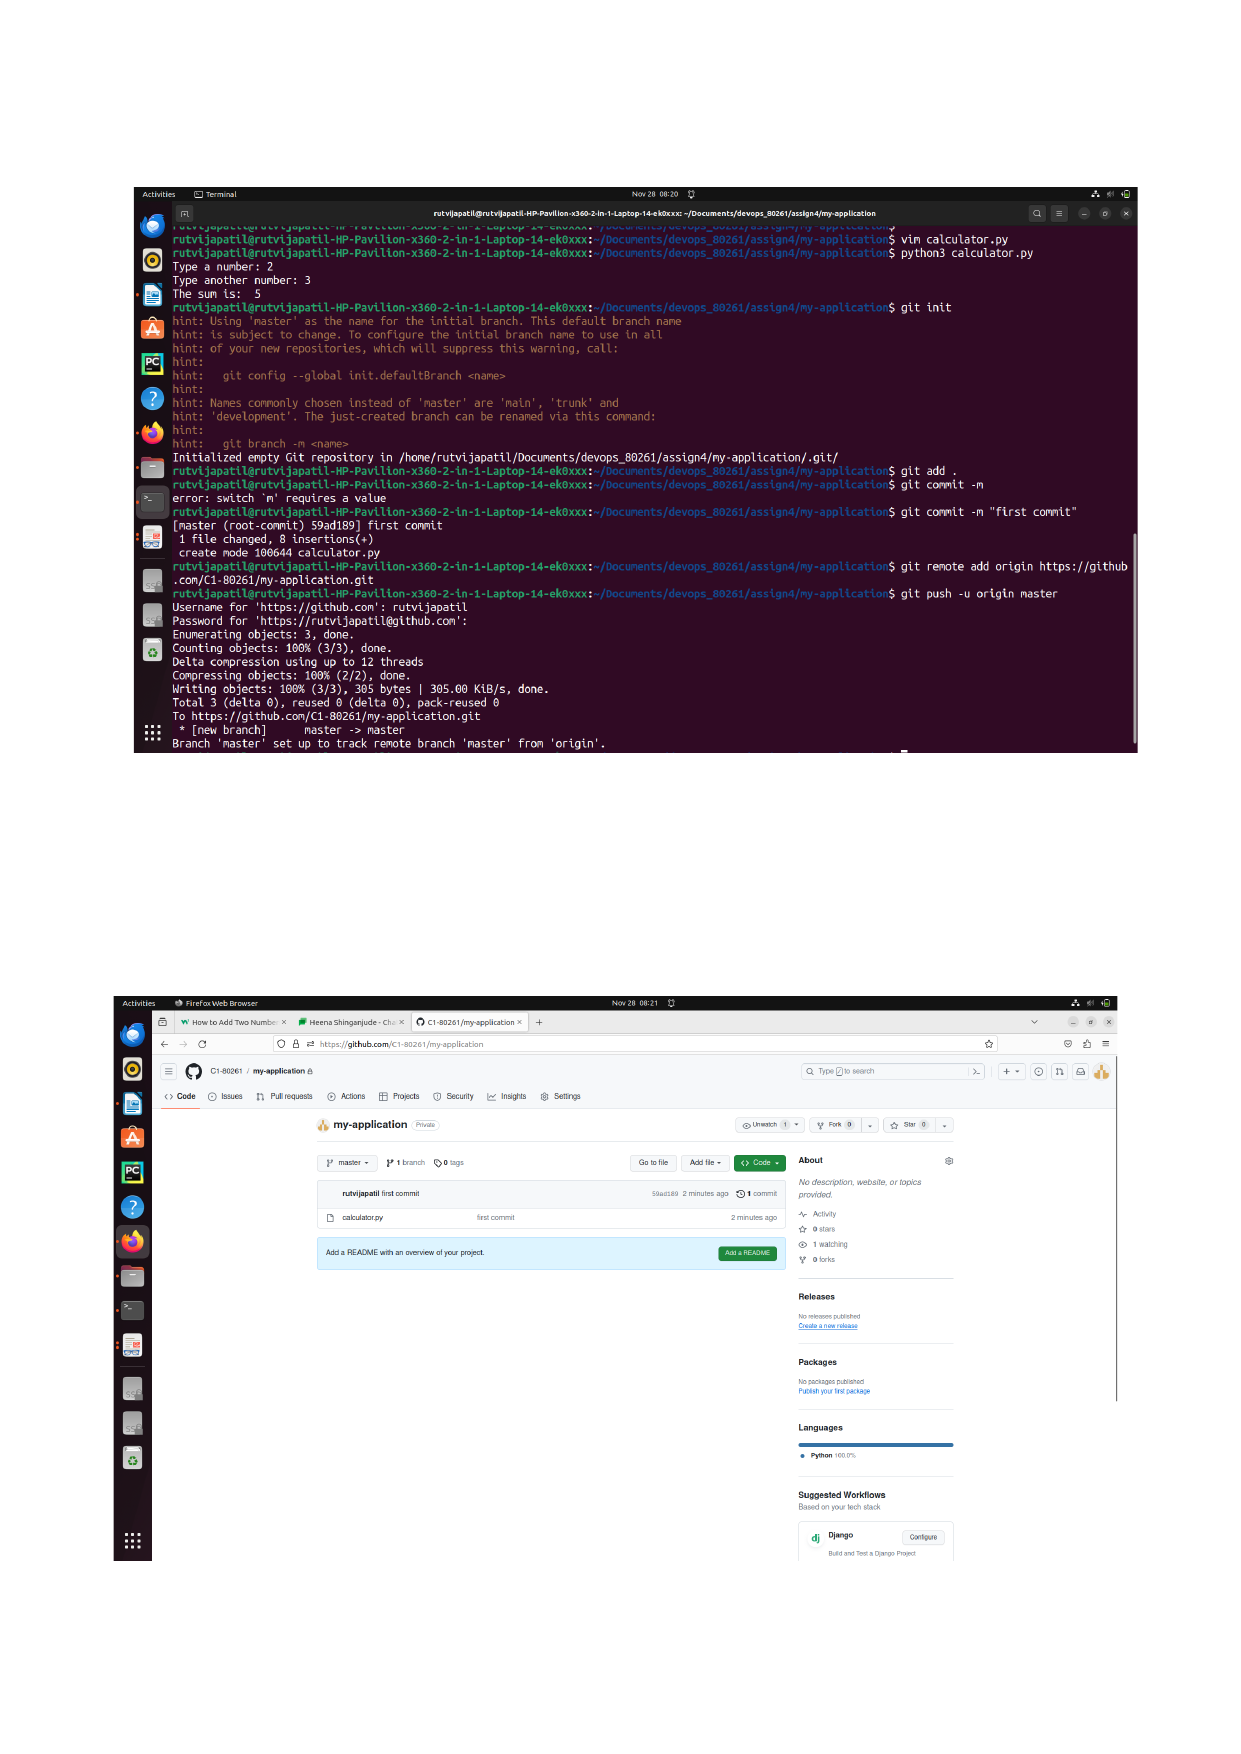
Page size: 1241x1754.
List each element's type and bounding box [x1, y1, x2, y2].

picture [113, 996, 1118, 1561]
picture [133, 187, 1138, 753]
